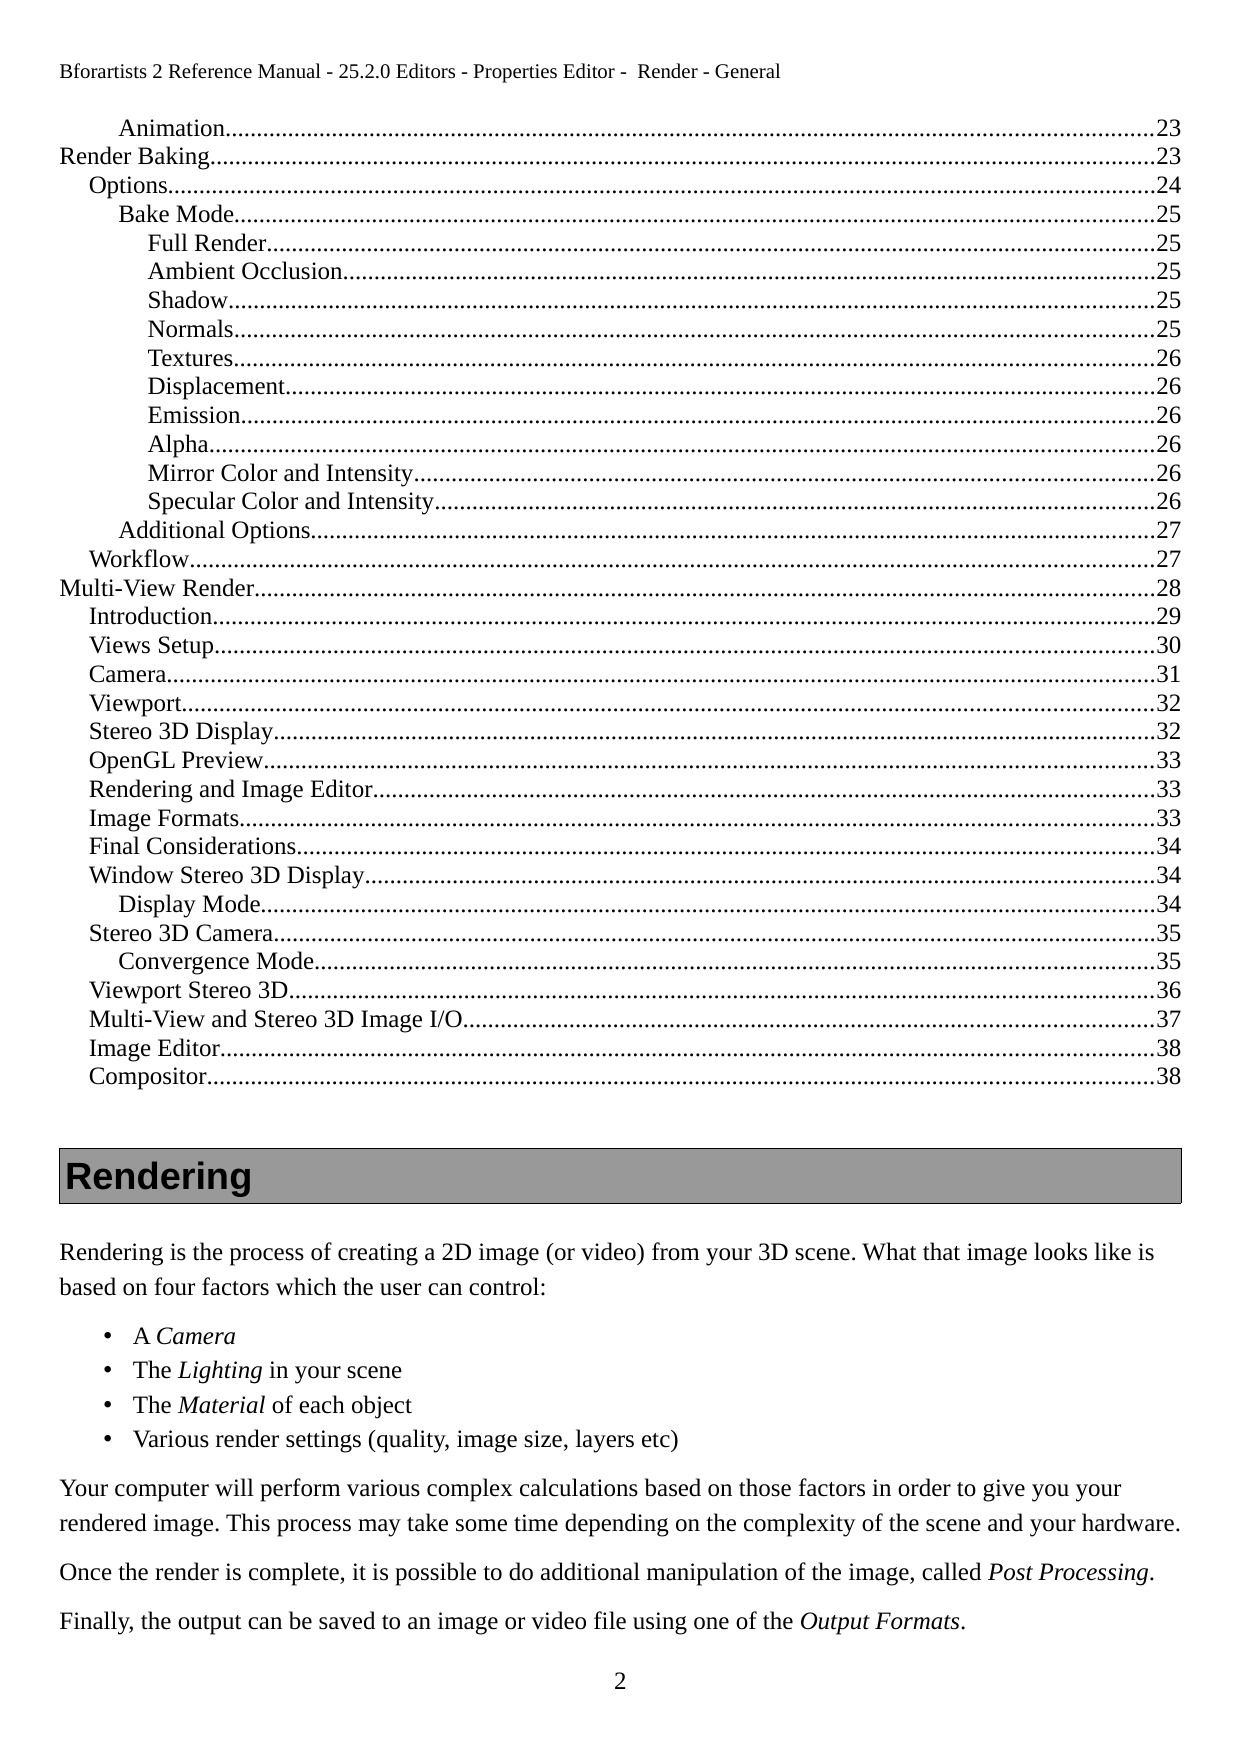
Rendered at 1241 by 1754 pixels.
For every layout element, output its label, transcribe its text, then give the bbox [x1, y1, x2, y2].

text OpenGL Preview 33 [88, 745, 1181, 774]
text Workflow 27 [88, 544, 1181, 573]
text Display Mode 34 [118, 889, 1181, 918]
text Specular Color and Intensity 26 [147, 486, 1181, 515]
text Alpha 26 [147, 429, 1181, 458]
text Mirror Color and Intensity 26 [147, 458, 1181, 486]
list The Material of each object [103, 1390, 1181, 1419]
text Ambient Occlusion 25 [147, 256, 1181, 285]
text Displacement 26 [147, 371, 1181, 400]
text Multi-View and Stereo 3D Image I/O 37 [88, 1004, 1181, 1033]
text Image Formats 33 [88, 803, 1181, 831]
text Your computer will perform various complex calculations based on those factors in order to give you your rendered image. This process may take some time depending on the complexity of the scene and your hardware. [59, 1473, 1181, 1537]
text Shadow 25 [147, 285, 1181, 314]
text Bake Mode 25 [118, 199, 1181, 228]
list The Lighting in your scene [103, 1355, 1181, 1384]
table_header Rendering [60, 1149, 1181, 1203]
text Emission 26 [147, 400, 1181, 429]
text Convergence Mode 35 [118, 946, 1181, 975]
text Once the render is complete, it is possible to do additional manipulation of the image, called Post Processing. [59, 1557, 1181, 1586]
text Finally, the output can be saved to an image or video file using one of the Output Formats. [59, 1606, 1181, 1635]
text Options 24 [88, 170, 1181, 199]
text Additional Options 27 [118, 515, 1181, 544]
text Views Setup 30 [88, 630, 1181, 659]
text Stereo 3D Camera 35 [88, 918, 1181, 946]
text Animation 23 [118, 113, 1181, 141]
text Image Editor 38 [88, 1033, 1181, 1061]
text Textures 26 [147, 343, 1181, 371]
text Render Baking 23 [59, 141, 1181, 170]
text Viewport Stereo 3D 36 [88, 975, 1181, 1004]
text Final Considerations 34 [88, 831, 1181, 860]
list A Camera [103, 1321, 1181, 1350]
text Rendering and Image Editor 33 [88, 774, 1181, 803]
text Introduction 29 [88, 601, 1181, 630]
text Camera 31 [88, 659, 1181, 688]
text Multi-View Render 28 [59, 573, 1181, 601]
text Viewport 32 [88, 688, 1181, 716]
text Stereo 3D Display 32 [88, 716, 1181, 745]
text Full Render 25 [147, 228, 1181, 256]
list Various render settings (quality, image size, layers etc) [103, 1424, 1181, 1453]
text Normals 25 [147, 314, 1181, 343]
text Compositor 38 [88, 1061, 1181, 1090]
text Window Stereo 3D Display 34 [88, 860, 1181, 889]
text Rendering is the process of creating a 2D image (or video) from your 3D scene. What that image looks like is based on four factors which the user can control: [59, 1237, 1181, 1301]
